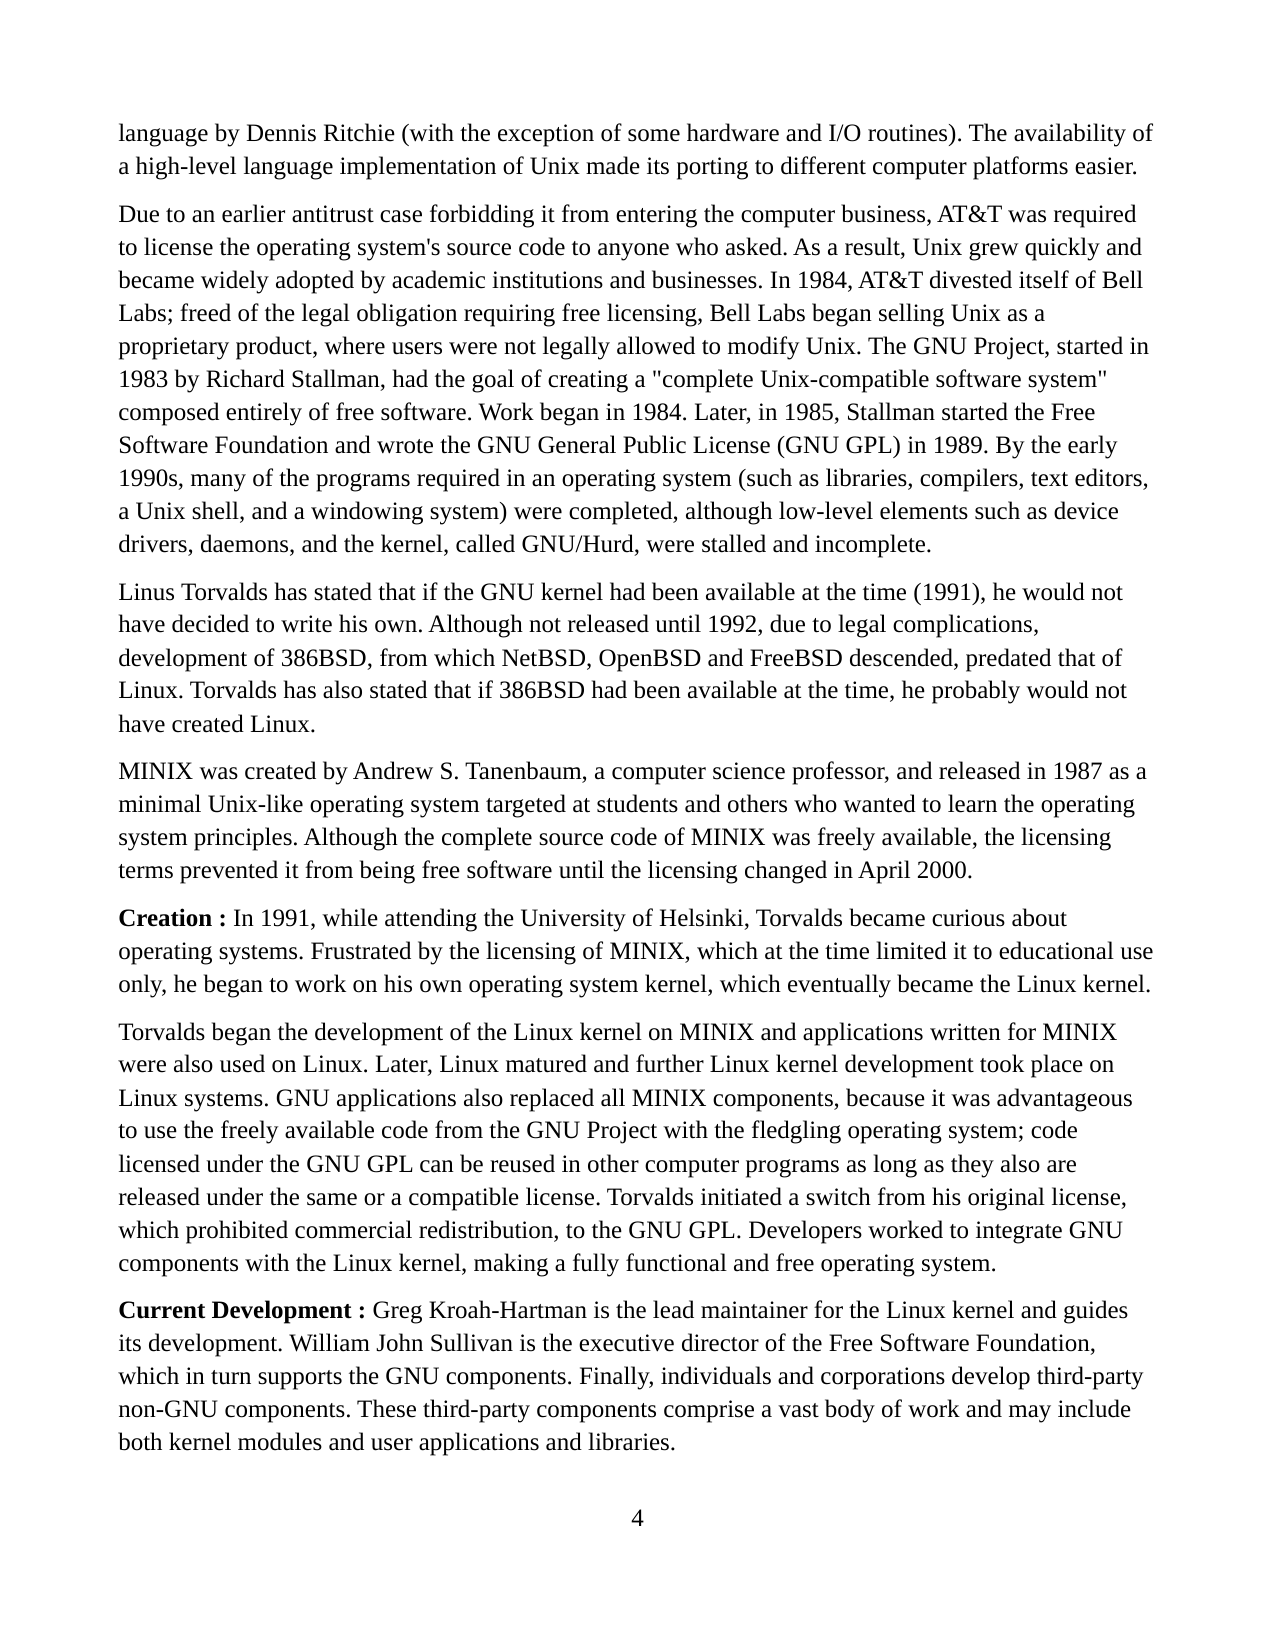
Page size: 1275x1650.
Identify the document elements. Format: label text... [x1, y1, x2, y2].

text Due to an earlier antitrust case forbidding it from entering the computer business, AT&T was required to license the operating system's source code to anyone who asked. As a result, Unix grew quickly and became widely adopted by academic institutions and businesses. In 1984, AT&T divested itself of Bell Labs; freed of the legal obligation requiring free licensing, Bell Labs began selling Unix as a proprietary product, where users were not legally allowed to modify Unix. The GNU Project, started in 1983 by Richard Stallman, had the goal of creating a "complete Unix-compatible software system" composed entirely of free software. Work began in 1984. Later, in 1985, Stallman started the Free Software Foundation and wrote the GNU General Public License (GNU GPL) in 1989. By the early 1990s, many of the programs required in an operating system (such as libraries, compilers, text editors, a Unix shell, and a windowing system) were completed, although low-level elements such as device drivers, daemons, and the kernel, called GNU/Hurd, were stalled and incomplete. [118, 199, 1157, 558]
text Creation : In 1991, while attending the University of Helsinki, Torvalds became curious about operating systems. Frustrated by the licensing of MINIX, which at the time limited it to educational use only, he began to work on his own operating system kernel, which eventually became the Linux kernel. [118, 903, 1157, 998]
text Current Development : Greg Kroah-Hartman is the lead maintainer for the Linux kernel and guides its development. William John Sullivan is the executive director of the Free Software Foundation, which in turn supports the GNU components. Finally, individuals and corporations develop third-party non-GNU components. These third-party components comprise a vast body of work and may include both kernel modules and user applications and libraries. [118, 1295, 1157, 1456]
text language by Dennis Ritchie (with the exception of some hardware and I/O routines). The availability of a high-level language implementation of Unix made its porting to different computer platforms easier. [118, 118, 1157, 180]
text Torvalds began the development of the Linux kernel on MINIX and applications written for MINIX were also used on Linux. Later, Linux matured and further Linux kernel development took place on Linux systems. GNU applications also replaced all MINIX components, because it was advantageous to use the freely available code from the GNU Project with the fledgling operating system; code licensed under the GNU GPL can be reused in other computer programs as long as they also are released under the same or a compatible license. Torvalds initiated a switch from his original license, which prohibited commercial redistribution, to the GNU GPL. Developers worked to integrate GNU components with the Linux kernel, making a fully functional and free operating system. [118, 1017, 1157, 1276]
text Linus Torvalds has stated that if the GNU kernel had been available at the time (1991), he would not have decided to write his own. Although not released until 1992, due to legal complications, development of 386BSD, from which NetBSD, OpenBSD and FreeBSD descended, predated that of Linux. Torvalds has also stated that if 386BSD had been available at the time, he probably would not have created Linux. [118, 577, 1157, 737]
text MINIX was created by Andrew S. Tanenbaum, a computer science professor, and released in 1987 as a minimal Unix-like operating system targeted at students and others who wanted to learn the operating system principles. Although the complete source code of MINIX was freely available, the licensing terms prevented it from being free software until the licensing changed in April 2000. [118, 756, 1157, 884]
